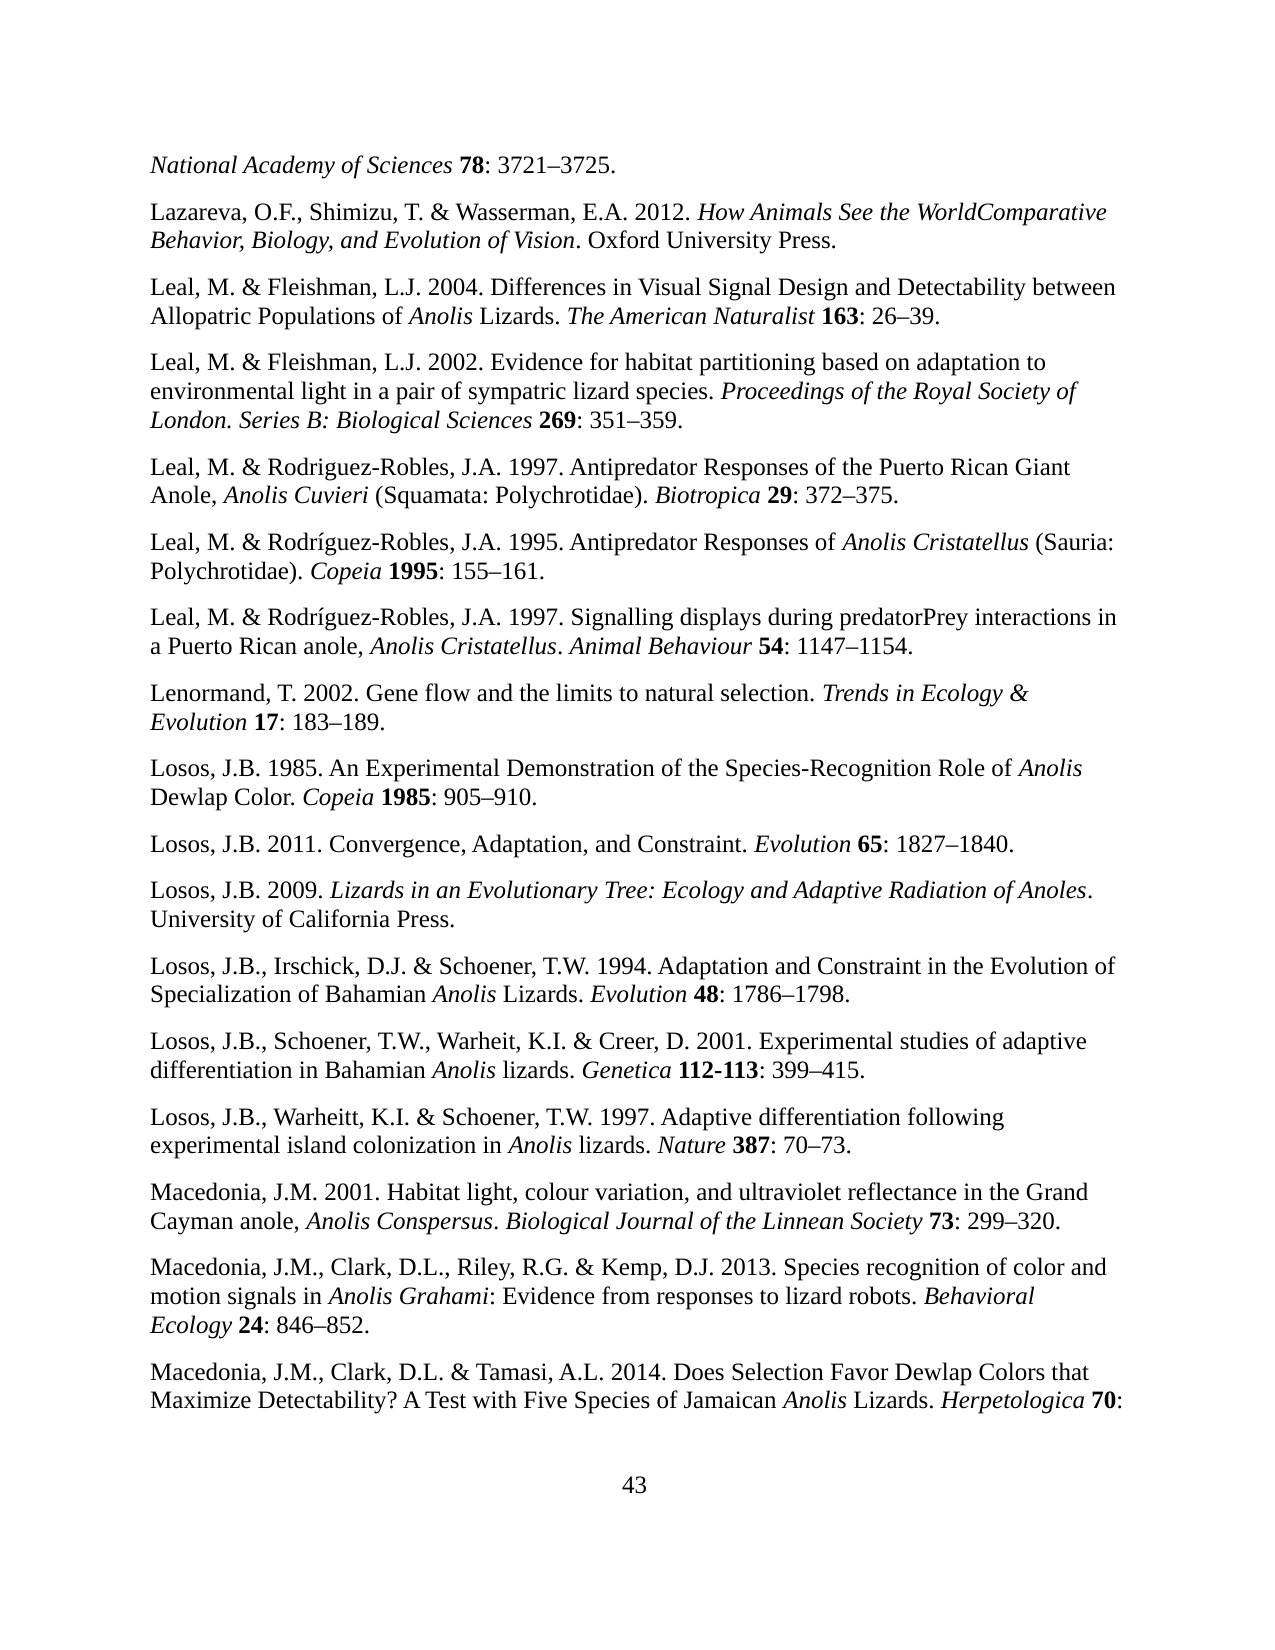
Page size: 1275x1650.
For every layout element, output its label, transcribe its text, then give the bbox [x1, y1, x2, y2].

text Losos, J.B. 2009. Lizards in an Evolutionary Tree: Ecology and Adaptive Radiation of Anoles. University of California Press. [150, 875, 1125, 933]
text Losos, J.B., Warheitt, K.I. & Schoener, T.W. 1997. Adaptive differentiation following experimental island colonization in Anolis lizards. Nature 387: 70–73. [150, 1102, 1125, 1159]
text Leal, M. & Rodriguez-Robles, J.A. 1997. Antipredator Responses of the Puerto Rican Giant Anole, Anolis Cuvieri (Squamata: Polychrotidae). Biotropica 29: 372–375. [150, 452, 1125, 509]
text Macedonia, J.M., Clark, D.L. & Tamasi, A.L. 2014. Does Selection Favor Dewlap Colors that Maximize Detectability? A Test with Five Species of Jamaican Anolis Lizards. Herpetologica 70: [150, 1357, 1125, 1414]
text Leal, M. & Rodríguez-Robles, J.A. 1995. Antipredator Responses of Anolis Cristatellus (Sauria: Polychrotidae). Copeia 1995: 155–161. [150, 527, 1125, 584]
text Leal, M. & Rodríguez-Robles, J.A. 1997. Signalling displays during predatorPrey interactions in a Puerto Rican anole, Anolis Cristatellus. Animal Behaviour 54: 1147–1154. [150, 602, 1125, 660]
text Lazareva, O.F., Shimizu, T. & Wasserman, E.A. 2012. How Animals See the WorldComparative Behavior, Biology, and Evolution of Vision. Oxford University Press. [150, 197, 1125, 254]
text National Academy of Sciences 78: 3721–3725. [150, 150, 1125, 179]
text Macedonia, J.M. 2001. Habitat light, colour variation, and ultraviolet reflectance in the Grand Cayman anole, Anolis Conspersus. Biological Journal of the Linnean Society 73: 299–320. [150, 1177, 1125, 1234]
text Losos, J.B. 2011. Convergence, Adaptation, and Constraint. Evolution 65: 1827–1840. [150, 829, 1125, 857]
text Macedonia, J.M., Clark, D.L., Riley, R.G. & Kemp, D.J. 2013. Species recognition of color and motion signals in Anolis Grahami: Evidence from responses to lizard robots. Behavioral Ecology 24: 846–852. [150, 1252, 1125, 1339]
text Losos, J.B., Irschick, D.J. & Schoener, T.W. 1994. Adaptation and Constraint in the Evolution of Specialization of Bahamian Anolis Lizards. Evolution 48: 1786–1798. [150, 951, 1125, 1008]
text Lenormand, T. 2002. Gene flow and the limits to natural selection. Trends in Ecology & Evolution 17: 183–189. [150, 678, 1125, 735]
text Losos, J.B., Schoener, T.W., Warheit, K.I. & Creer, D. 2001. Experimental studies of adaptive differentiation in Bahamian Anolis lizards. Genetica 112-113: 399–415. [150, 1026, 1125, 1084]
text Leal, M. & Fleishman, L.J. 2004. Differences in Visual Signal Design and Detectability between Allopatric Populations of Anolis Lizards. The American Naturalist 163: 26–39. [150, 272, 1125, 329]
text Losos, J.B. 1985. An Experimental Demonstration of the Species-Recognition Role of Anolis Dewlap Color. Copeia 1985: 905–910. [150, 753, 1125, 811]
text Leal, M. & Fleishman, L.J. 2002. Evidence for habitat partitioning based on adaptation to environmental light in a pair of sympatric lizard species. Proceedings of the Royal Society of London. Series B: Biological Sciences 269: 351–359. [150, 347, 1125, 434]
